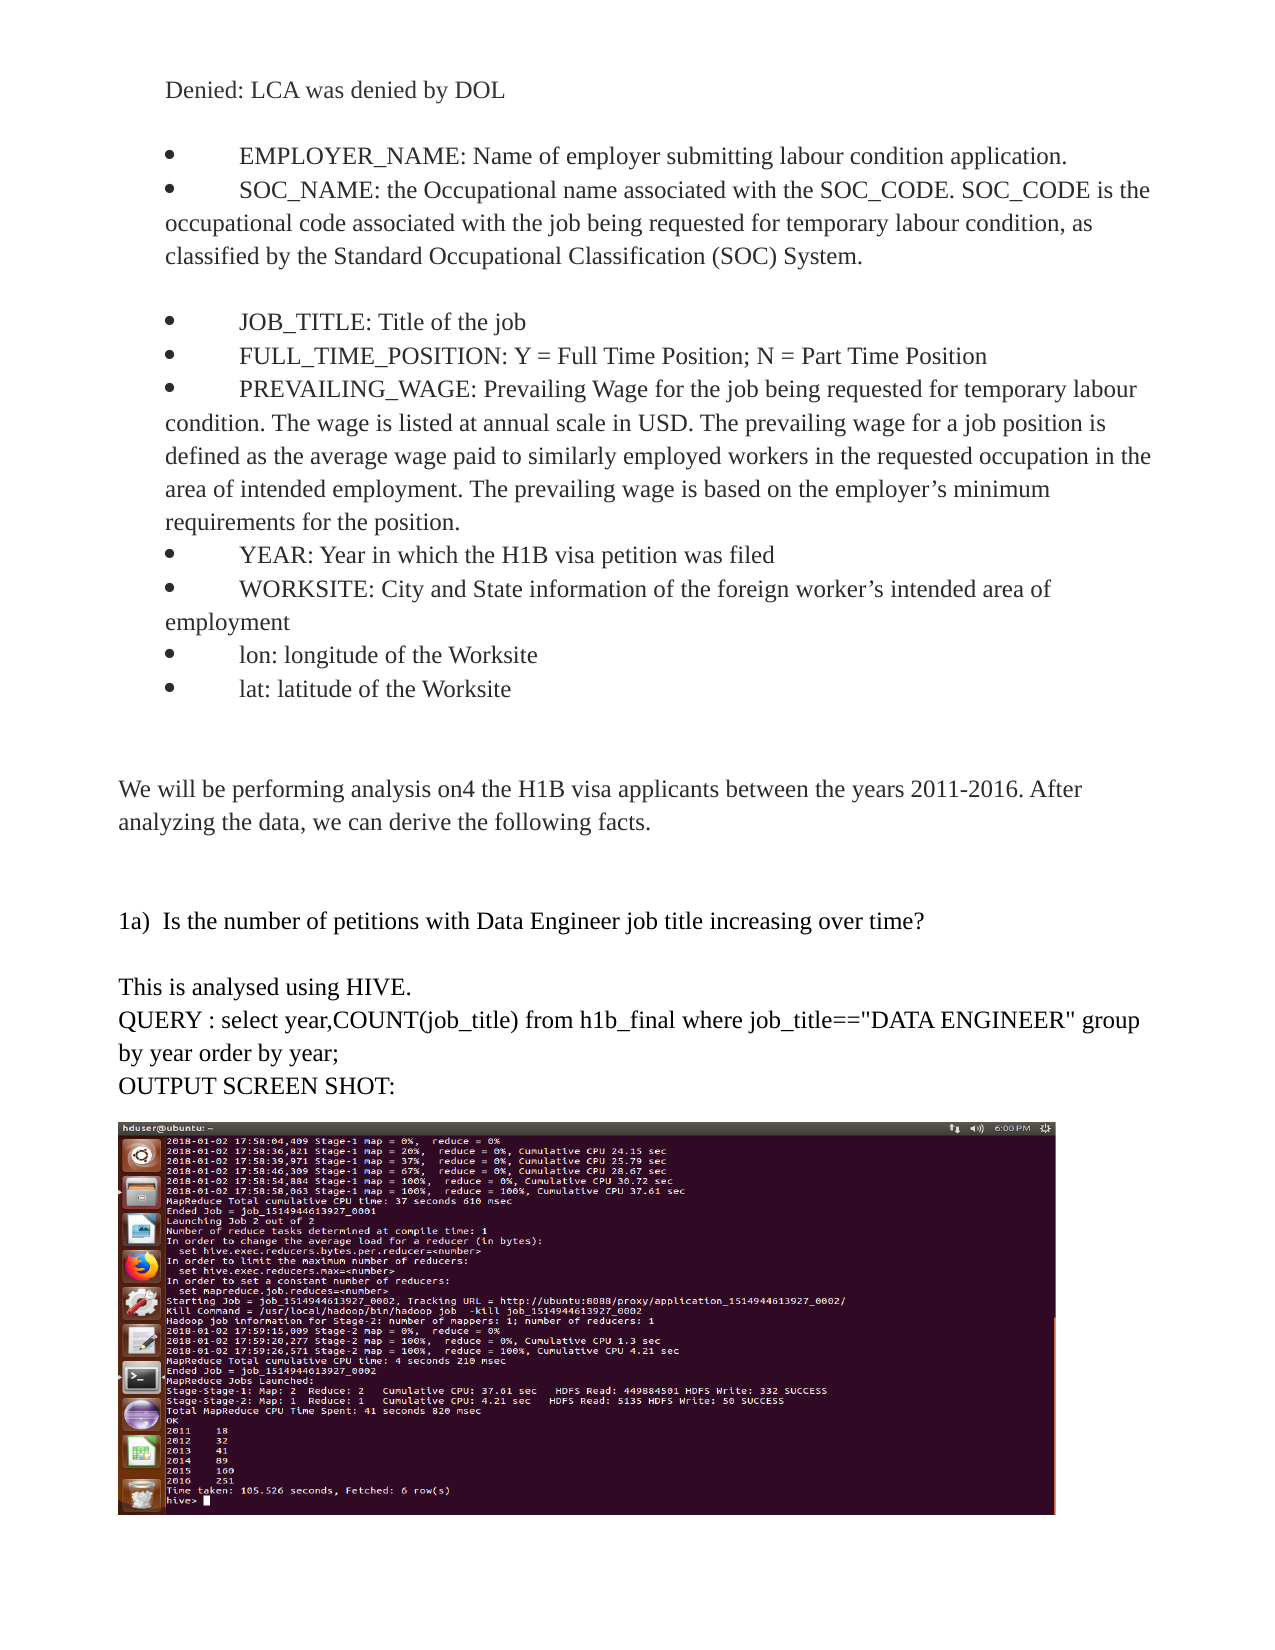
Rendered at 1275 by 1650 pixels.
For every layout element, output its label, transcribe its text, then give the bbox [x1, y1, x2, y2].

list WORKSITE: City and State information of the foreign worker’s intended area of employment [165, 574, 1157, 636]
text We will be performing analysis on4 the H1B visa applicants between the years 2011-2016. After analyzing the data, we can derive the following facts. [118, 774, 1157, 836]
text QUERY : select year,COUNT(job_title) from h1b_final where job_title=="DATA ENGINEER" group by year order by year; [118, 1005, 1157, 1067]
text Denied: LCA was denied by DOL [165, 75, 1157, 104]
text 1a) Is the number of petitions with Data Engineer job title increasing over time? [118, 906, 1157, 934]
list JOB_TITLE: Title of the job [165, 307, 1157, 337]
text This is analysed using HIVE. [118, 972, 1157, 1001]
list YEAR: Year in which the H1B visa petition was filed [165, 540, 1157, 569]
list lon: longitude of the Worksite [165, 640, 1157, 670]
list PREVAILING_WAGE: Prevailing Wage for the job being requested for temporary labour condition. The wage is listed at annual scale in USD. The prevailing wage for a job position is defined as the average wage paid to similarly employed workers in the requested occupation in the area of intended employment. The prevailing wage is based on the employer’s minimum requirements for the position. [165, 374, 1157, 536]
list EMPLOYER_NAME: Name of employer submitting labour condition application. [165, 141, 1157, 170]
list SOC_NAME: the Occupational name associated with the SOC_CODE. SOC_CODE is the occupational code associated with the job being requested for temporary labour condition, as classified by the Standard Occupational Classification (SOC) System. [165, 175, 1157, 270]
text OUTPUT SCREEN SHOT: [118, 1071, 1157, 1100]
list lat: latitude of the Worksite [165, 674, 1157, 703]
list FULL_TIME_POSITION: Y = Full Time Position; N = Part Time Position [165, 341, 1157, 370]
